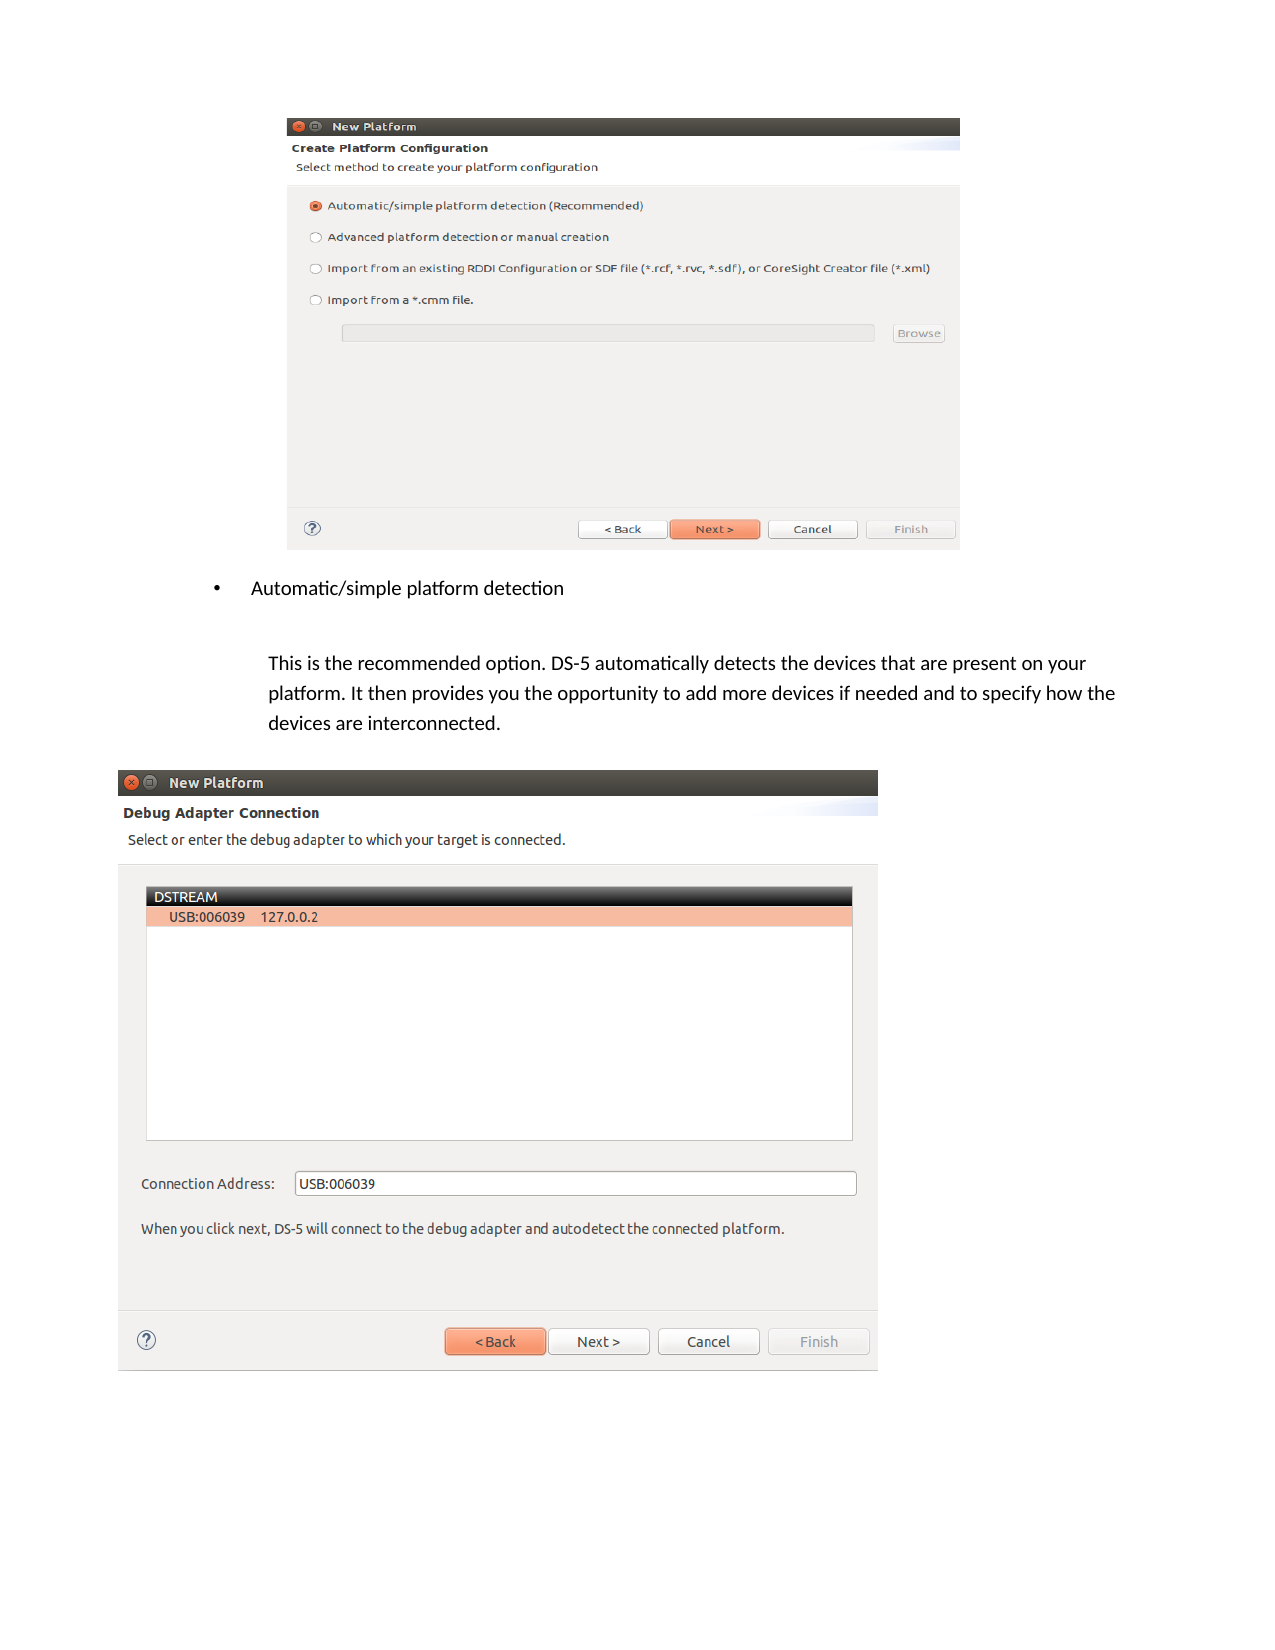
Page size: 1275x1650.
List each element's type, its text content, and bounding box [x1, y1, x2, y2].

list Automatic/simple platform detection [213, 576, 1157, 601]
picture [286, 118, 960, 550]
picture [118, 770, 878, 1371]
list This is the recommended option. DS-5 automatically detects the devices that are present on your platform. It then provides you the opportunity to add more devices if needed and to specify how the devices are interconnected. [231, 650, 1157, 736]
